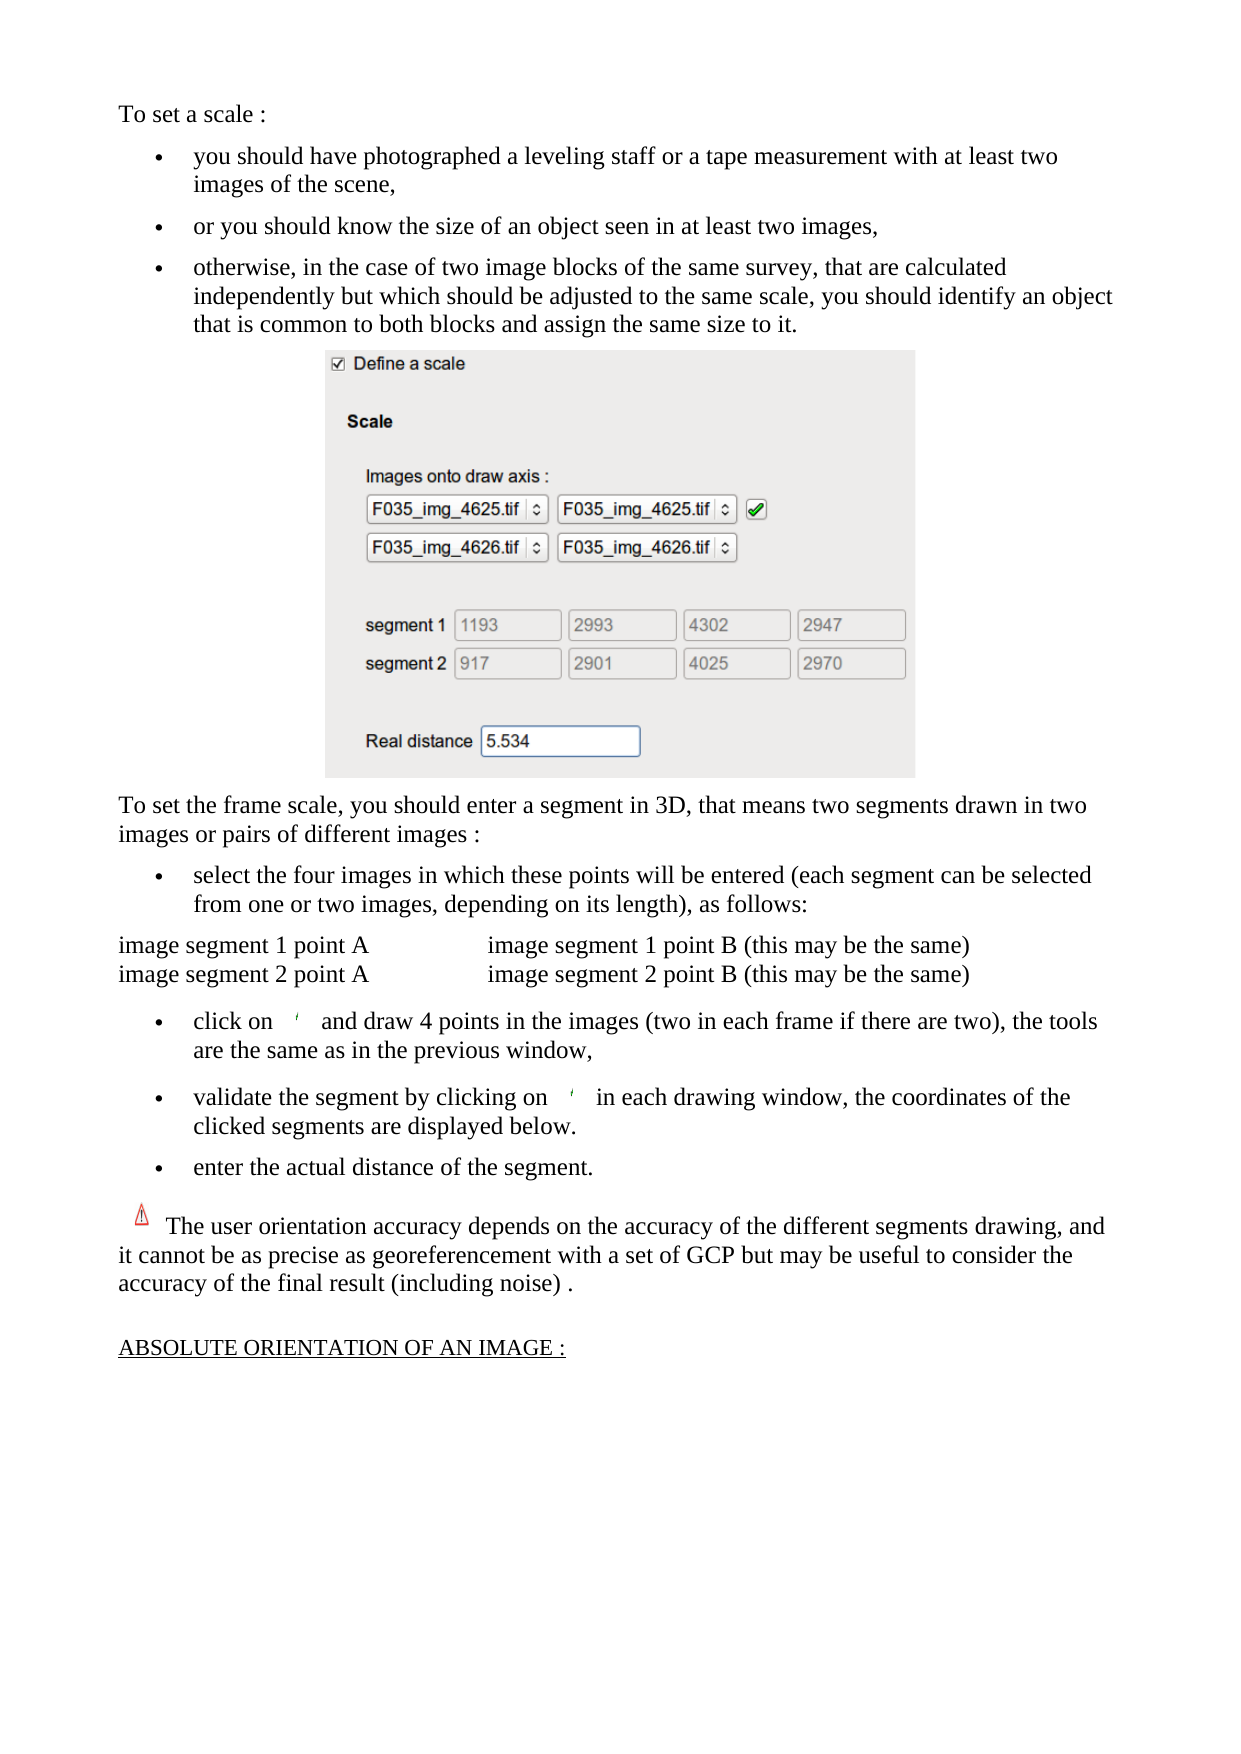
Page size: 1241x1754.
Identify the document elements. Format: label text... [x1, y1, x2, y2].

list enter the actual distance of the segment. [156, 1152, 1122, 1181]
list or you should know the size of an object seen in at least two images, [156, 211, 1122, 239]
list you should have photographed a leveling staff or a tape measurement with at least two images of the scene, [156, 141, 1122, 198]
subtitle Absolute orientation of an image : [118, 1334, 1122, 1360]
list select the four images in which these points will be entered (each segment can be selected from one or two images, depending on its length), as follows: [156, 860, 1122, 918]
list validate the segment by clicking on in each drawing window, the coordinates of the clicked segments are displayed below. [156, 1076, 1122, 1140]
text The user orientation accuracy depends on the accuracy of the different segments drawing, and it cannot be as precise as georeferencement with a set of GCP but may be useful to consider the accuracy of the final result (including noise) . [118, 1194, 1122, 1297]
text image segment 1 point A image segment 1 point B (this may be the same) image segment 2 point A image segment 2 point B (this may be the same) [118, 930, 1122, 988]
text To set the frame scale, you should enter a segment in 3D, that means two segments drawn in two images or pairs of different images : [118, 790, 1122, 848]
list otherwise, in the case of two image blocks of the same survey, that are calculated independently but which should be adjusted to the same scale, you should identify an object that is common to both blocks and assign the same size to it. [156, 252, 1122, 338]
picture [325, 350, 916, 778]
list click on and draw 4 points in the images (two in each frame if there are two), the tools are the same as in the previous window, [156, 1000, 1122, 1064]
picture [295, 1009, 299, 1021]
text To set a scale : [118, 99, 1122, 128]
picture [134, 1202, 149, 1226]
